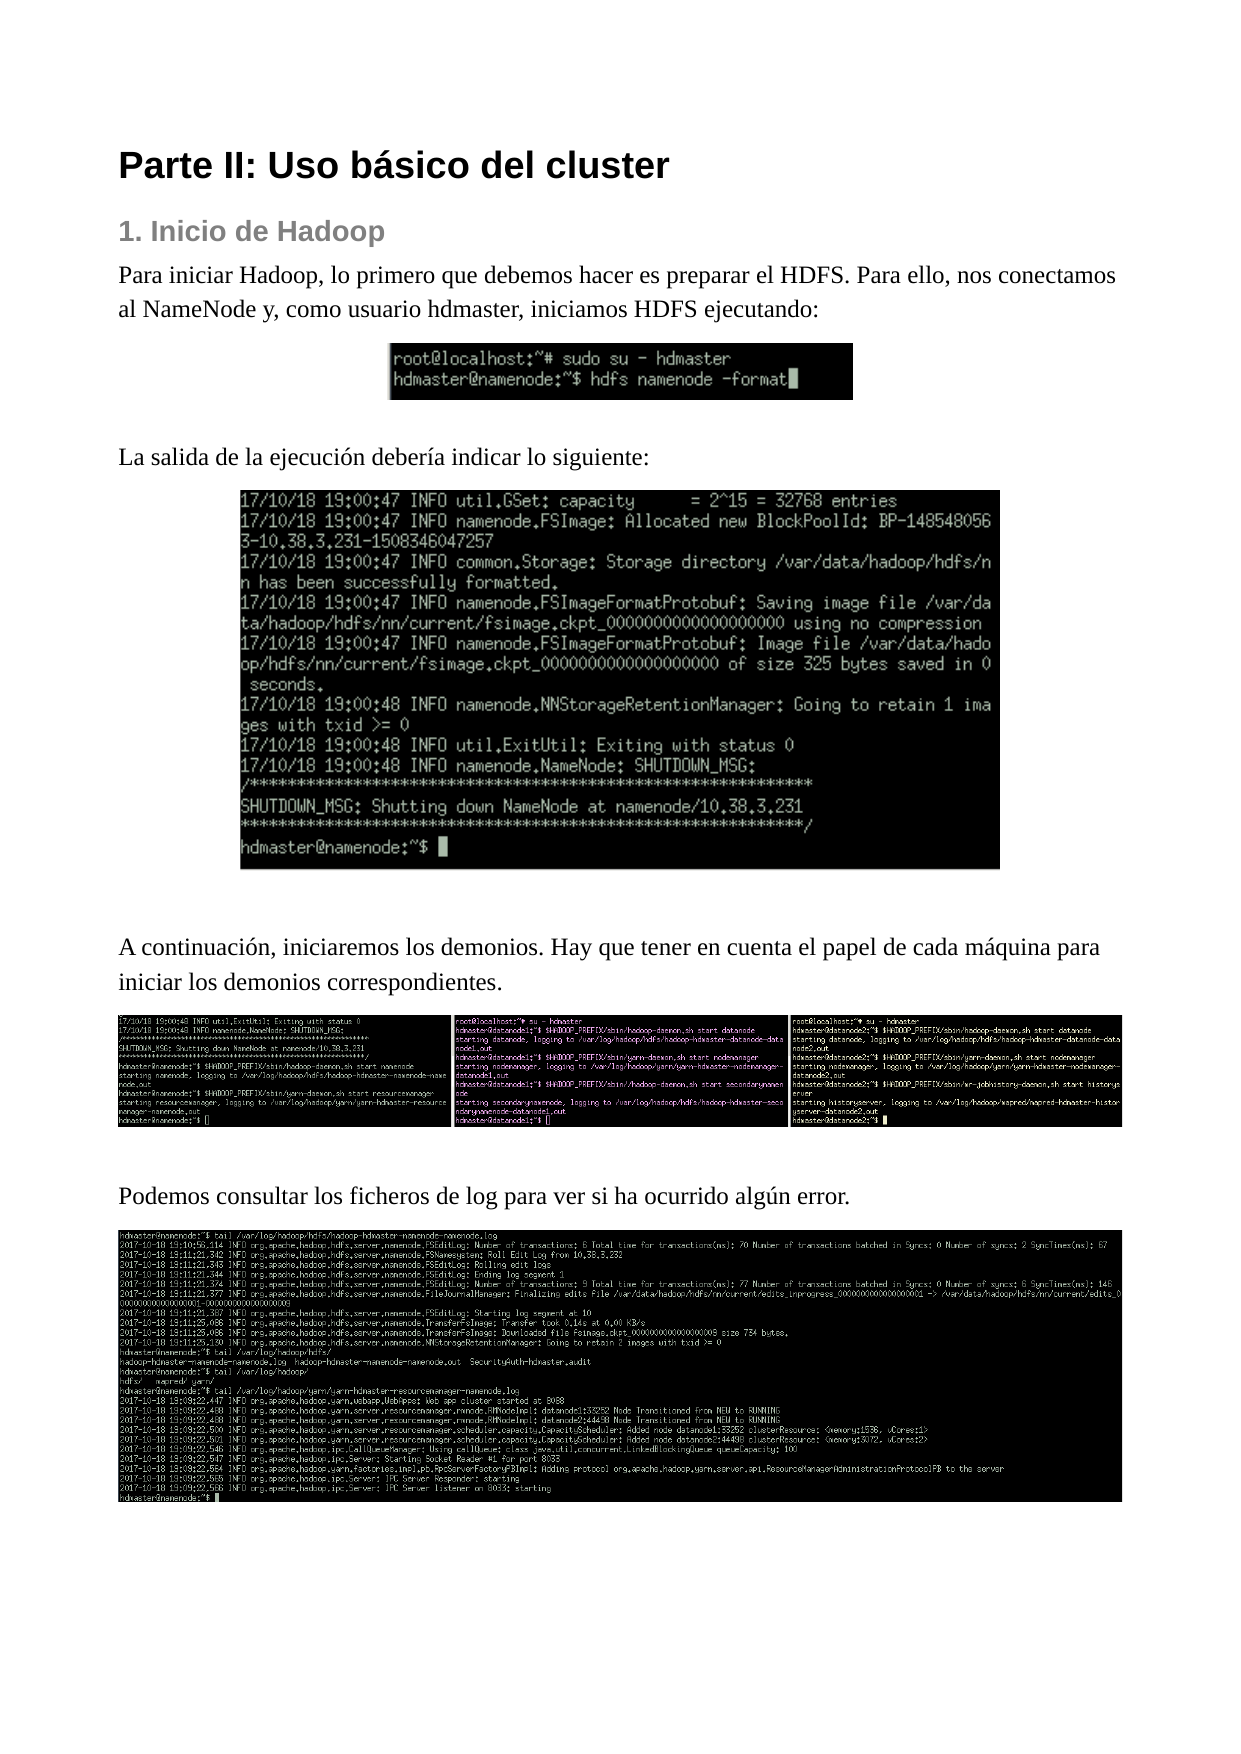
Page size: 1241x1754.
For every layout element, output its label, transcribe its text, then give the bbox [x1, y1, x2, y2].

text La salida de la ejecución debería indicar lo siguiente: [118, 442, 1122, 470]
picture [240, 490, 1000, 871]
text A continuación, iniciaremos los demonios. Hay que tener en cuenta el papel de cada máquina para iniciar los demonios correspondientes. [118, 932, 1122, 995]
picture [118, 1015, 1123, 1127]
picture [118, 1230, 1123, 1502]
text Podemos consultar los ficheros de log para ver si ha ocurrido algún error. [118, 1181, 1122, 1210]
text Para iniciar Hadoop, lo primero que debemos hacer es preparar el HDFS. Para ello, nos conectamos al NameNode y, como usuario hdmaster, iniciamos HDFS ejecutando: [118, 260, 1122, 323]
subtitle 1. Inicio de Hadoop [118, 214, 1122, 247]
picture [387, 343, 853, 400]
subtitle Parte II: Uso básico del cluster [118, 143, 1122, 187]
